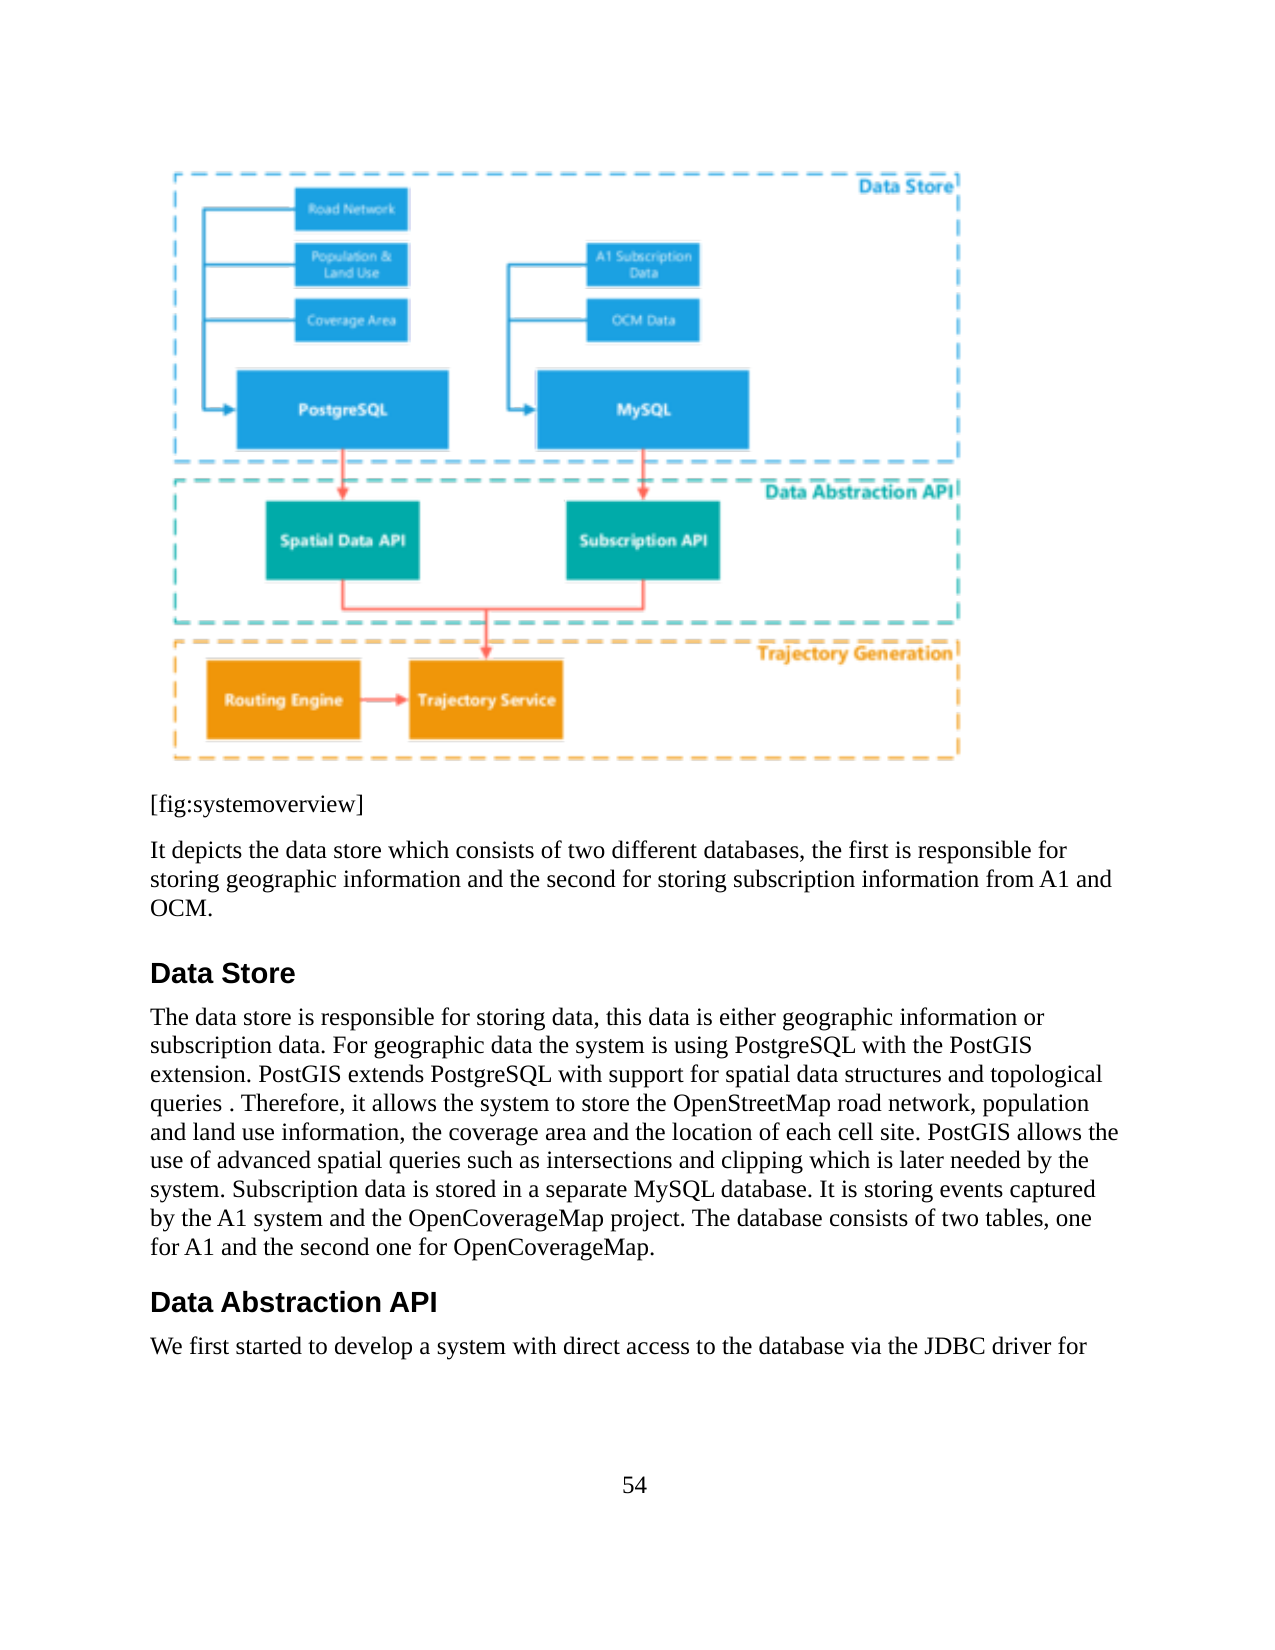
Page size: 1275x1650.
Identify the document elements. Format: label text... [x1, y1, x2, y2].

text It depicts the data store which consists of two different databases, the first is responsible for storing geographic information and the second for storing subscription information from A1 and OCM. [150, 835, 1125, 922]
text We first started to develop a system with direct access to the database via the JDBC driver for PostgresSQL and MySQL. But this approach was not sufficient as we experienced a slow data access rate with larger queries. Therefore, we decided to build an abstraction layer which encapsulates the access of the database form the system. The abstraction layer is built with Node.js – a JavaScript framework – and it provides a HTTP API. More details will be provided in Section [sec:architecture]. [150, 1331, 1125, 1360]
text The data store is responsible for storing data, this data is either geographic information or subscription data. For geographic data the system is using PostgreSQL with the PostGIS extension. PostGIS extends PostgreSQL with support for spatial data structures and topological queries . Therefore, it allows the system to store the OpenStreetMap road network, population and land use information, the coverage area and the location of each cell site. PostGIS allows the use of advanced spatial queries such as intersections and clipping which is later needed by the system. Subscription data is stored in a separate MySQL database. It is storing events captured by the A1 system and the OpenCoverageMap project. The database consists of two tables, one for A1 and the second one for OpenCoverageMap. [150, 1002, 1125, 1260]
text [fig:systemoverview] [150, 150, 1125, 817]
subtitle Data Store [150, 956, 1125, 989]
picture [150, 150, 984, 784]
subtitle Data Abstraction API [150, 1285, 1125, 1319]
